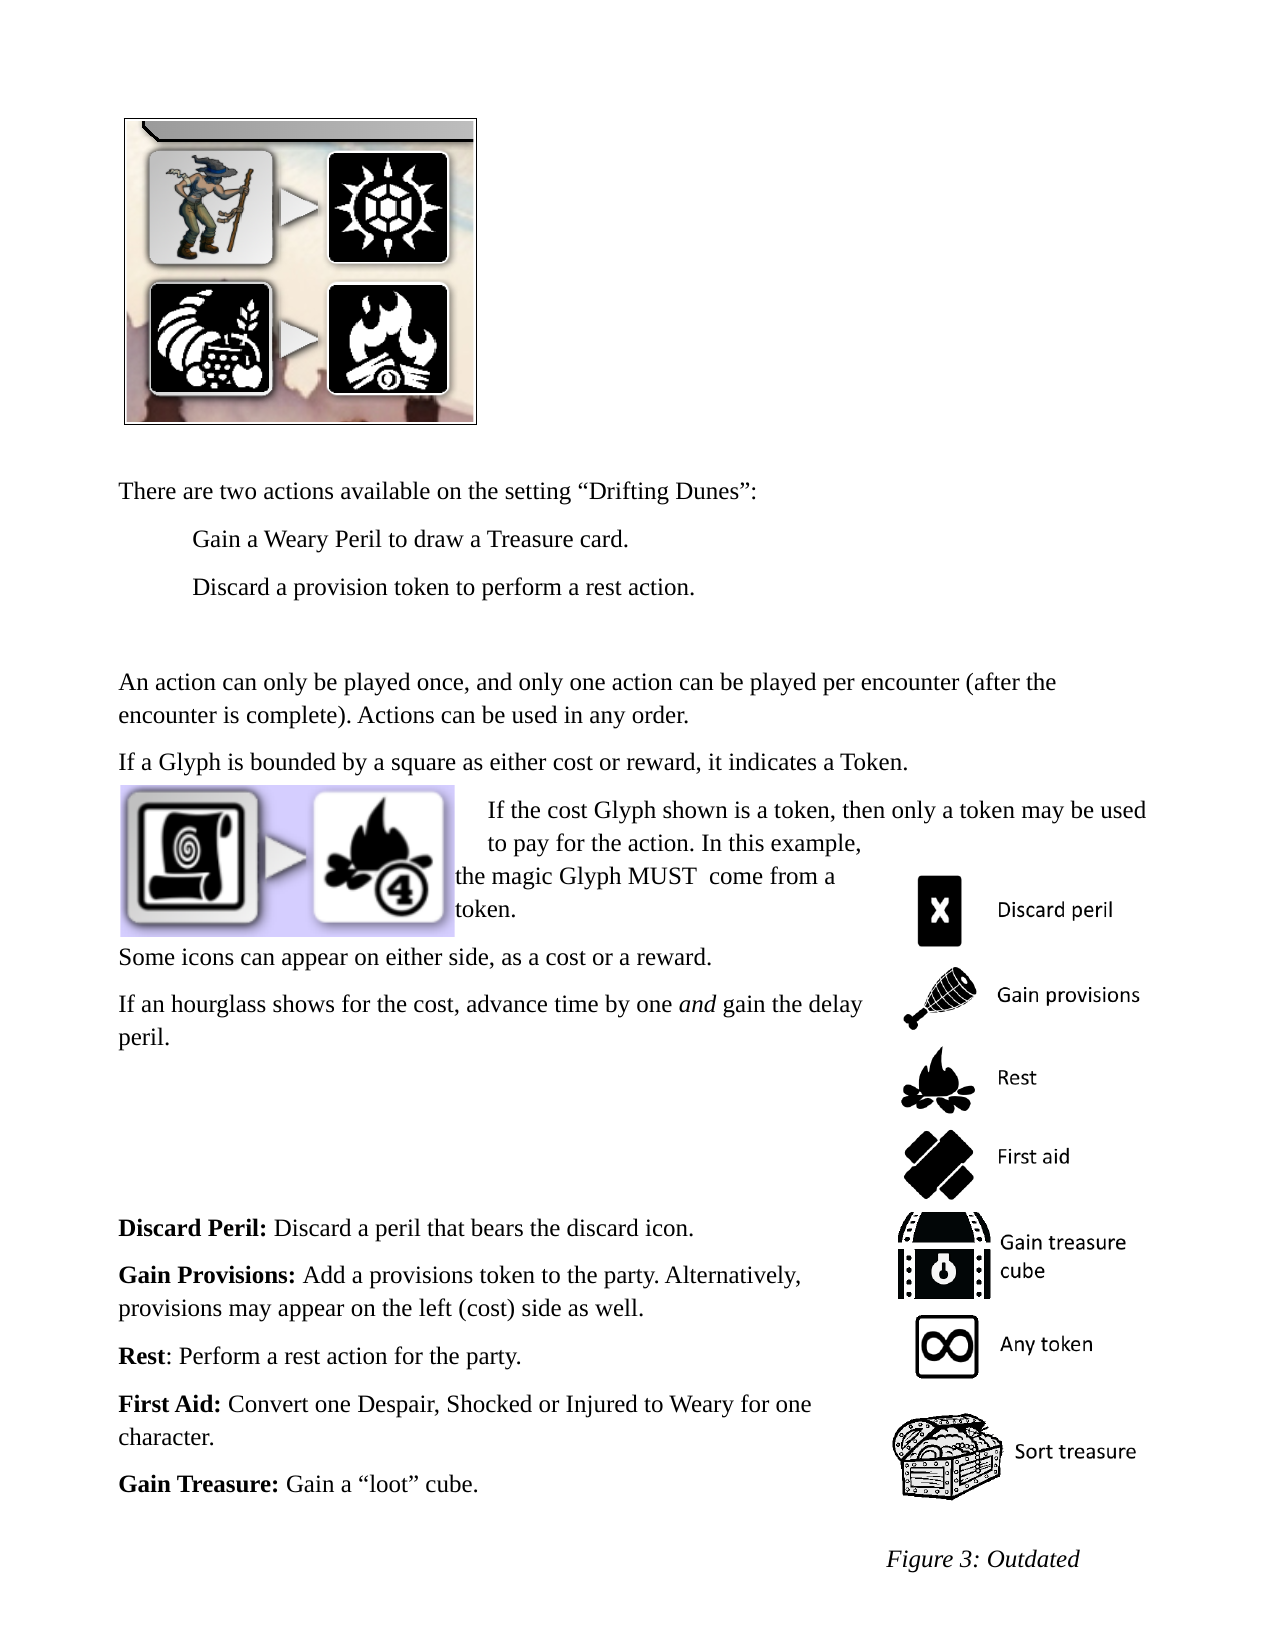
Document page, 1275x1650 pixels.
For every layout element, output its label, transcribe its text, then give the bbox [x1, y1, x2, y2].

text First Aid: Convert one Despair, Shocked or Injured to Weary for one character. [118, 1389, 886, 1450]
text If an hourglass shows for the cost, advance time by one and gain the delay peril. [118, 989, 886, 1051]
picture [886, 856, 1159, 1544]
text There are two actions available on the setting “Drifting Dunes”: [118, 476, 1157, 505]
text Discard Peril: Discard a peril that bears the discard icon. [118, 1213, 886, 1242]
text Some icons can appear on either side, as a cost or a reward. [118, 942, 886, 971]
text If a Glyph is bounded by a square as either cost or reward, it indicates a Token. [118, 747, 1157, 776]
text If the cost Glyph shown is a token, then only a token may be used to pay for the action. In this example, the magic Glyph MUST come from a token. [455, 795, 1159, 923]
text Rest: Perform a rest action for the party. [118, 1341, 886, 1370]
picture [126, 121, 474, 422]
text Gain Treasure: Gain a “loot” cube. [118, 1469, 886, 1498]
text Gain Provisions: Add a provisions token to the party. Alternatively, provisions may appear on the left (cost) side as well. [118, 1260, 886, 1322]
text Gain a Weary Peril to draw a Treasure card. [118, 524, 1157, 553]
text Figure 3: Outdated [886, 1544, 1159, 1573]
picture [120, 785, 455, 937]
text Discard a provision token to perform a rest action. [118, 572, 1157, 600]
text [886, 1573, 1159, 1650]
text An action can only be played once, and only one action can be played per encounter (after the encounter is complete). Actions can be used in any order. [118, 667, 1157, 729]
